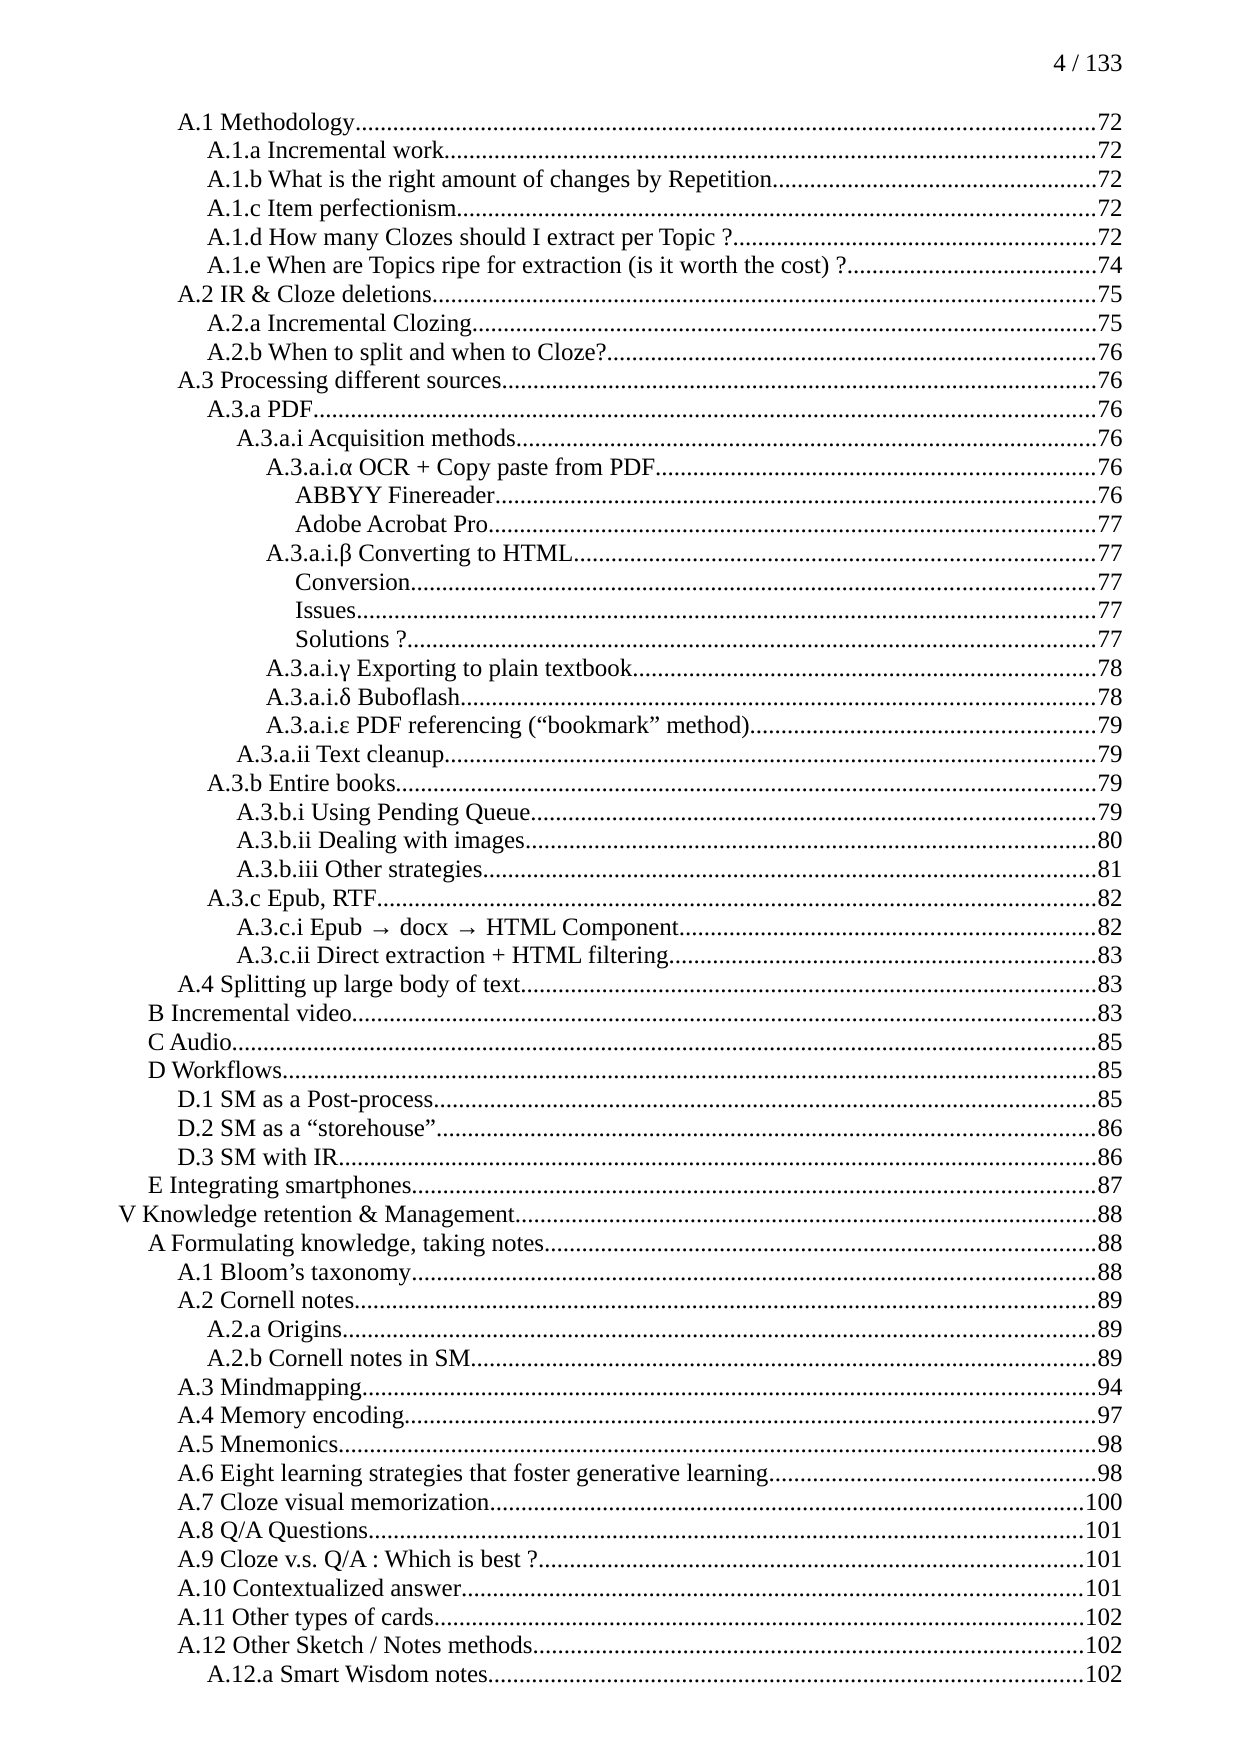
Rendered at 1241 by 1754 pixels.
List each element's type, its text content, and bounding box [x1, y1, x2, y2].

text A.9 Cloze v.s. Q/A : Which is best ? 101 [177, 1544, 1122, 1573]
text A.2.b Cornell notes in SM 89 [207, 1343, 1122, 1372]
text A.1.e When are Topics ripe for extraction (is it worth the cost) ? 74 [207, 251, 1122, 279]
text A.2.a Origins 89 [207, 1314, 1122, 1343]
text A.3.b.i Using Pending Queue 79 [236, 797, 1122, 826]
text A.3.a.i.ε PDF referencing (“bookmark” method) 79 [266, 711, 1122, 739]
text D.3 SM with IR 86 [177, 1142, 1122, 1171]
text D.2 SM as a “storehouse” 86 [177, 1113, 1122, 1142]
text A.3.a.i Acquisition methods 76 [236, 423, 1122, 452]
text A.3.b.ii Dealing with images 80 [236, 826, 1122, 854]
text A.2.a Incremental Clozing 75 [207, 308, 1122, 337]
text Adobe Acrobat Pro 77 [295, 509, 1122, 538]
text A.2.b When to split and when to Cloze? 76 [207, 337, 1122, 366]
text D Workflows 85 [148, 1056, 1122, 1084]
text A Formulating knowledge, taking notes 88 [148, 1228, 1122, 1257]
text A.6 Eight learning strategies that foster generative learning 98 [177, 1458, 1122, 1487]
text A.2 Cornell notes 89 [177, 1286, 1122, 1314]
text D.1 SM as a Post-process 85 [177, 1084, 1122, 1113]
text A.1.b What is the right amount of changes by Repetition 72 [207, 164, 1122, 193]
text A.4 Splitting up large body of text 83 [177, 969, 1122, 998]
text V Knowledge retention & Management 88 [118, 1199, 1122, 1228]
text A.10 Contextualized answer 101 [177, 1573, 1122, 1602]
text C Audio 85 [148, 1027, 1122, 1056]
text ABBYY Finereader 76 [295, 481, 1122, 509]
text A.3.a.i.α OCR + Copy paste from PDF 76 [266, 452, 1122, 481]
text A.3.c.ii Direct extraction + HTML filtering 83 [236, 941, 1122, 969]
text B Incremental video 83 [148, 998, 1122, 1027]
text A.3 Processing different sources 76 [177, 366, 1122, 394]
text A.3.b Entire books 79 [207, 768, 1122, 797]
text A.3.a PDF 76 [207, 394, 1122, 423]
text A.1.d How many Clozes should I extract per Topic ? 72 [207, 222, 1122, 251]
text A.1.a Incremental work 72 [207, 136, 1122, 164]
text A.1 Bloom’s taxonomy 88 [177, 1257, 1122, 1286]
text Conversion 77 [295, 567, 1122, 596]
text A.1.c Item perfectionism 72 [207, 193, 1122, 222]
text A.8 Q/A Questions 101 [177, 1516, 1122, 1544]
text A.3.c.i Epub → docx → HTML Component 82 [236, 912, 1122, 941]
text A.1 Methodology 72 [177, 107, 1122, 136]
text A.12.a Smart Wisdom notes 102 [207, 1659, 1122, 1688]
text Issues 77 [295, 596, 1122, 624]
text A.5 Mnemonics 98 [177, 1429, 1122, 1458]
text A.12 Other Sketch / Notes methods 102 [177, 1631, 1122, 1659]
text A.7 Cloze visual memorization 100 [177, 1487, 1122, 1516]
text A.3.a.ii Text cleanup 79 [236, 739, 1122, 768]
text A.4 Memory encoding 97 [177, 1401, 1122, 1429]
text A.3.a.i.δ Buboflash 78 [266, 682, 1122, 711]
text A.3.b.iii Other strategies 81 [236, 854, 1122, 883]
text A.11 Other types of cards 102 [177, 1602, 1122, 1631]
text A.3.a.i.γ Exporting to plain textbook 78 [266, 653, 1122, 682]
text A.2 IR & Cloze deletions 75 [177, 279, 1122, 308]
text A.3 Mindmapping 94 [177, 1372, 1122, 1401]
text A.3.c Epub, RTF 82 [207, 883, 1122, 912]
text Solutions ? 77 [295, 624, 1122, 653]
text A.3.a.i.β Converting to HTML 77 [266, 538, 1122, 567]
text E Integrating smartphones 87 [148, 1171, 1122, 1199]
